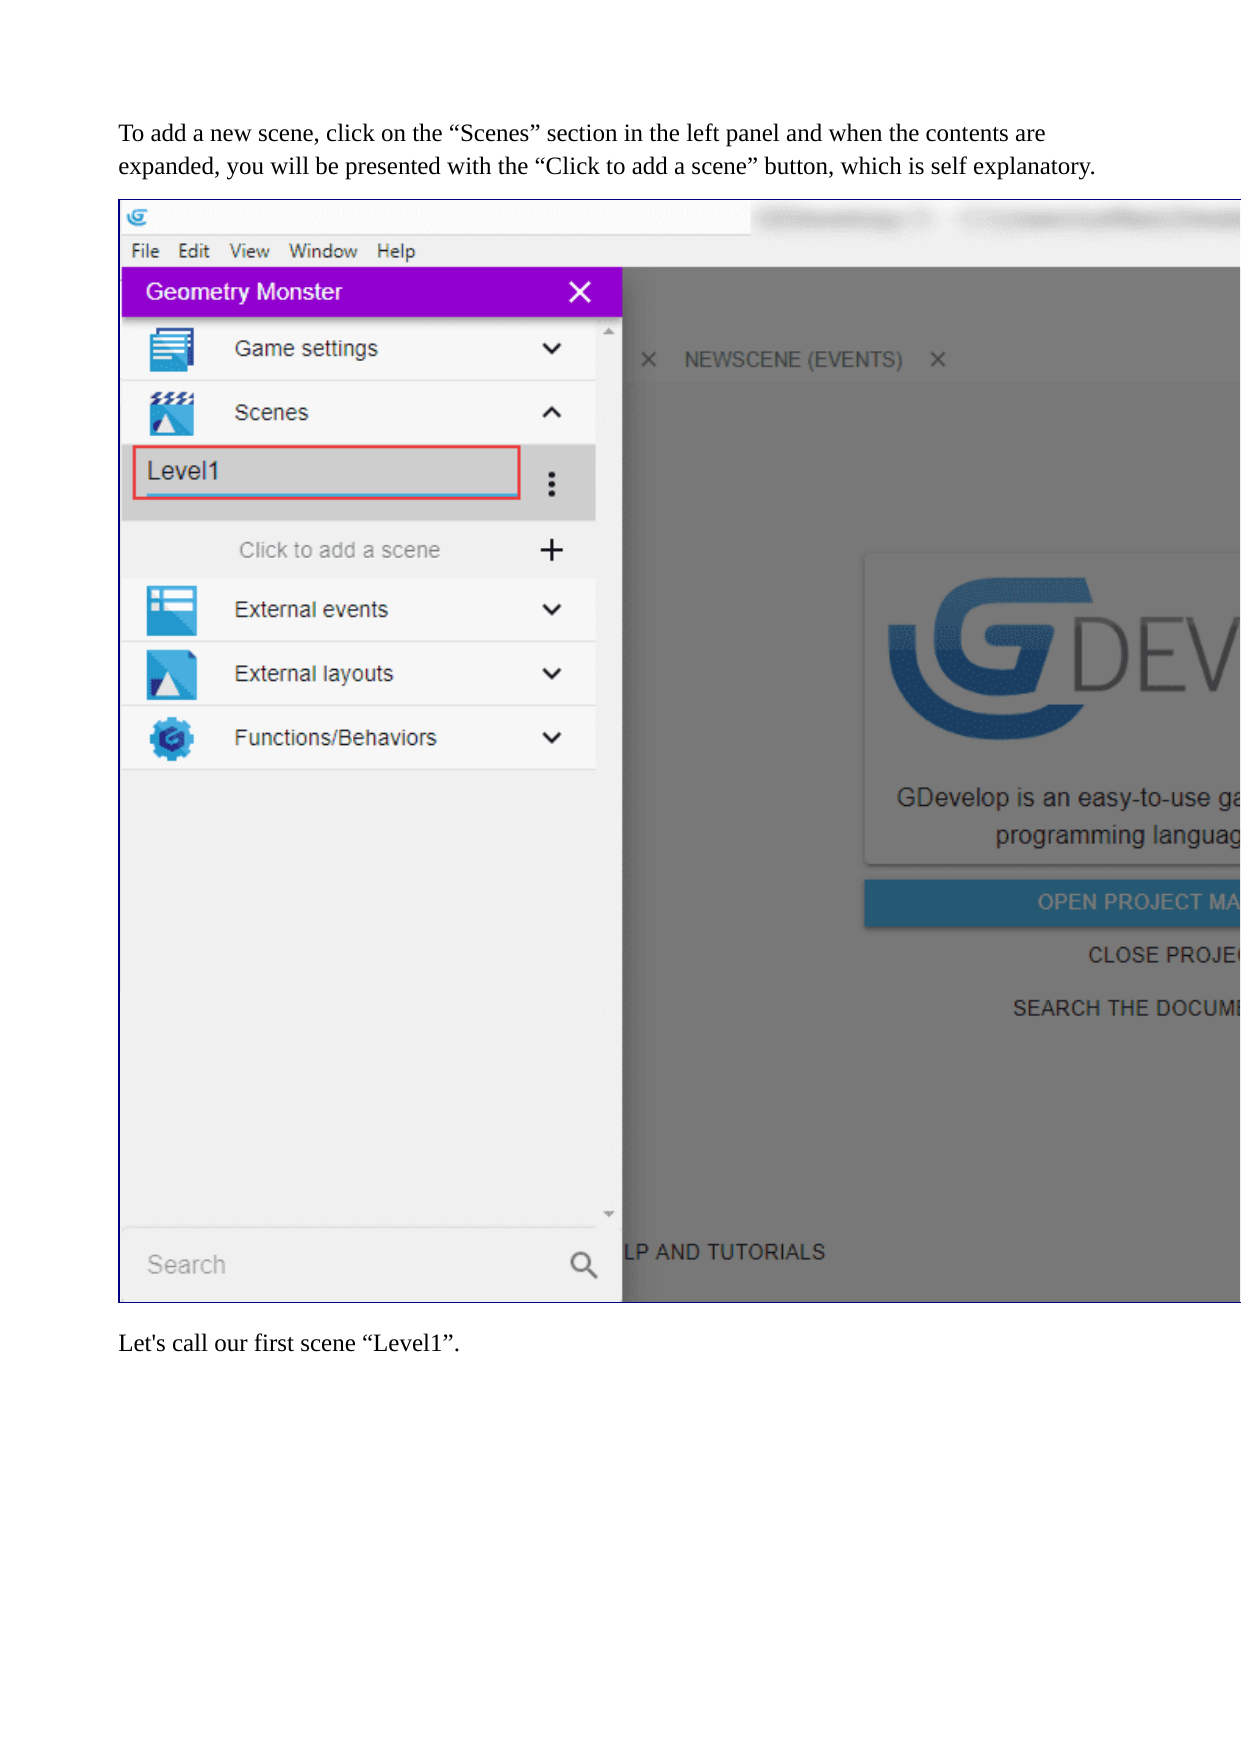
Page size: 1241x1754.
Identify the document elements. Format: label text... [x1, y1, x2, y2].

text Let's call our first scene “Level1”. [118, 1328, 1122, 1356]
picture [120, 200, 1241, 1302]
text To add a new scene, click on the “Scenes” section in the left panel and when the contents are expanded, you will be presented with the “Click to add a scene” button, which is self explanatory. [118, 118, 1122, 180]
